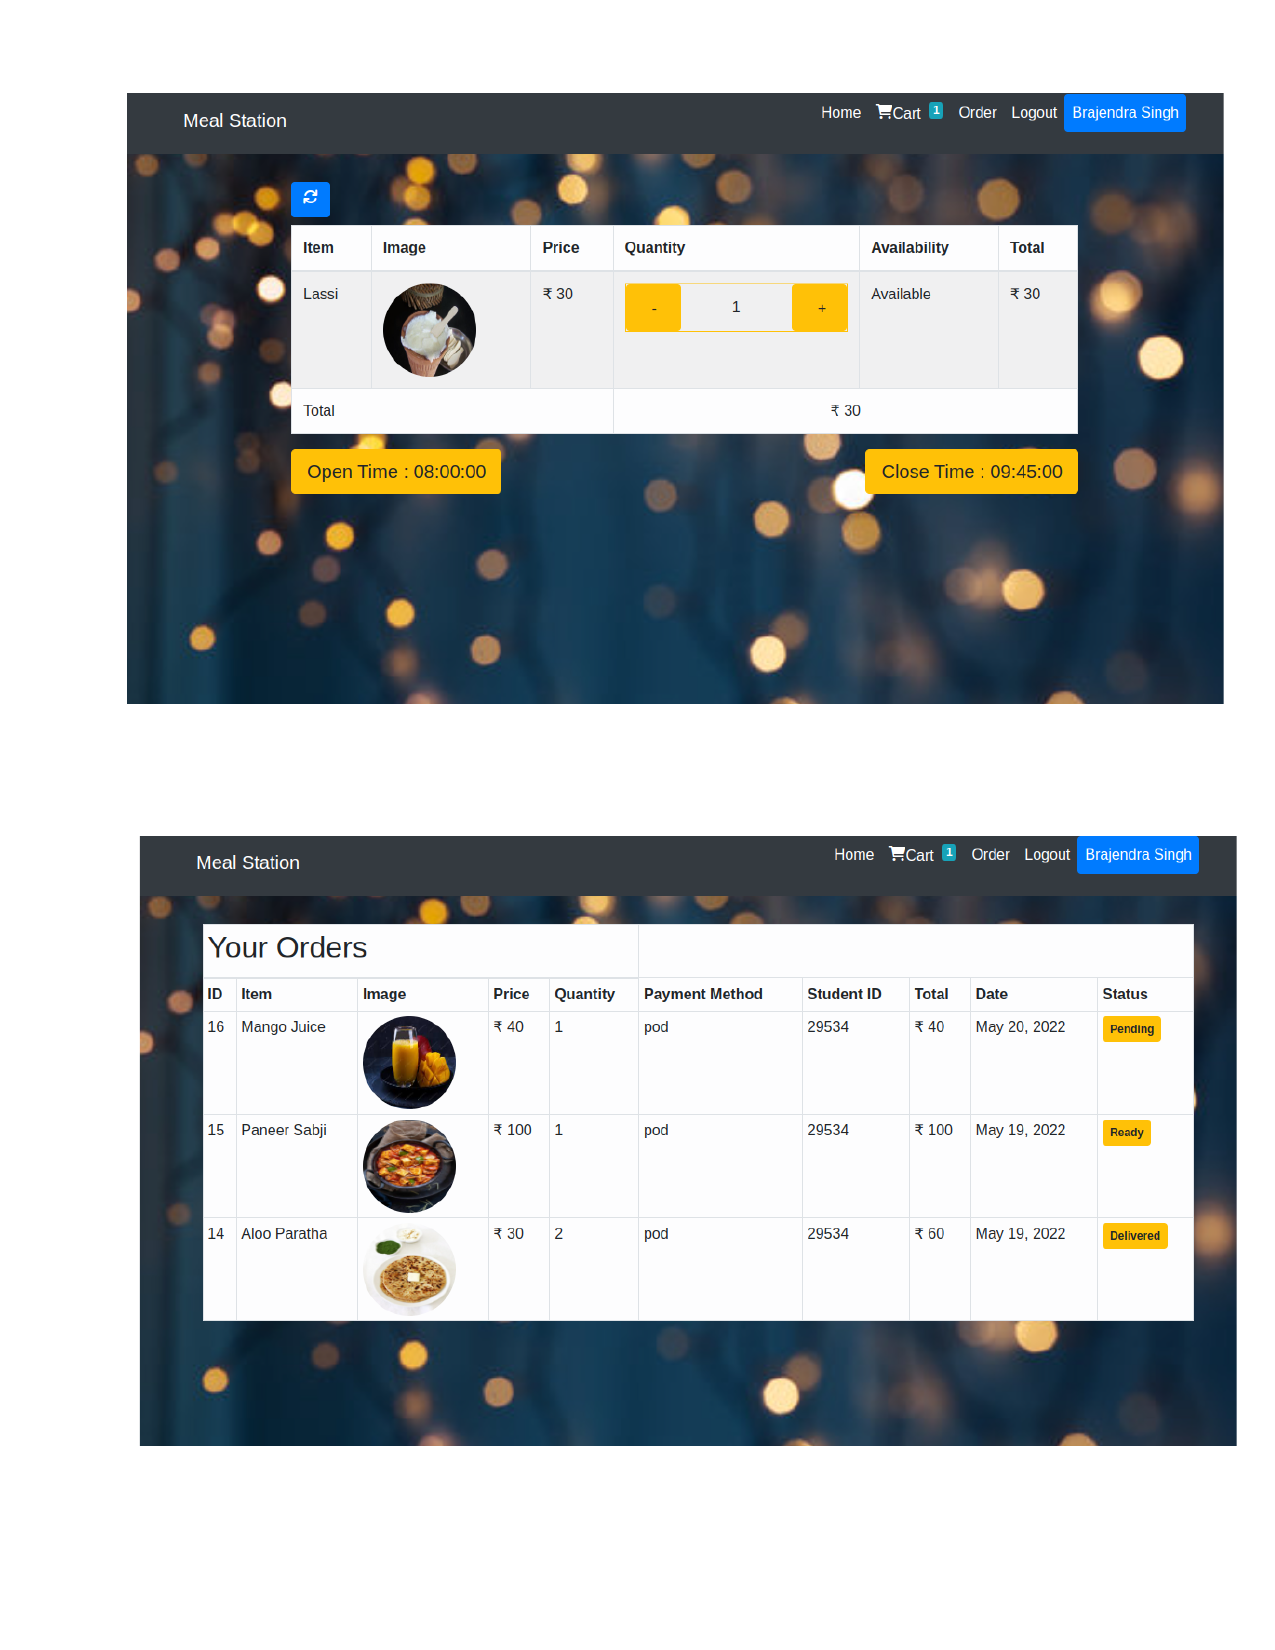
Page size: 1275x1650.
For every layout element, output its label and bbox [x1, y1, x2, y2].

picture [139, 836, 1237, 1446]
picture [127, 93, 1224, 704]
